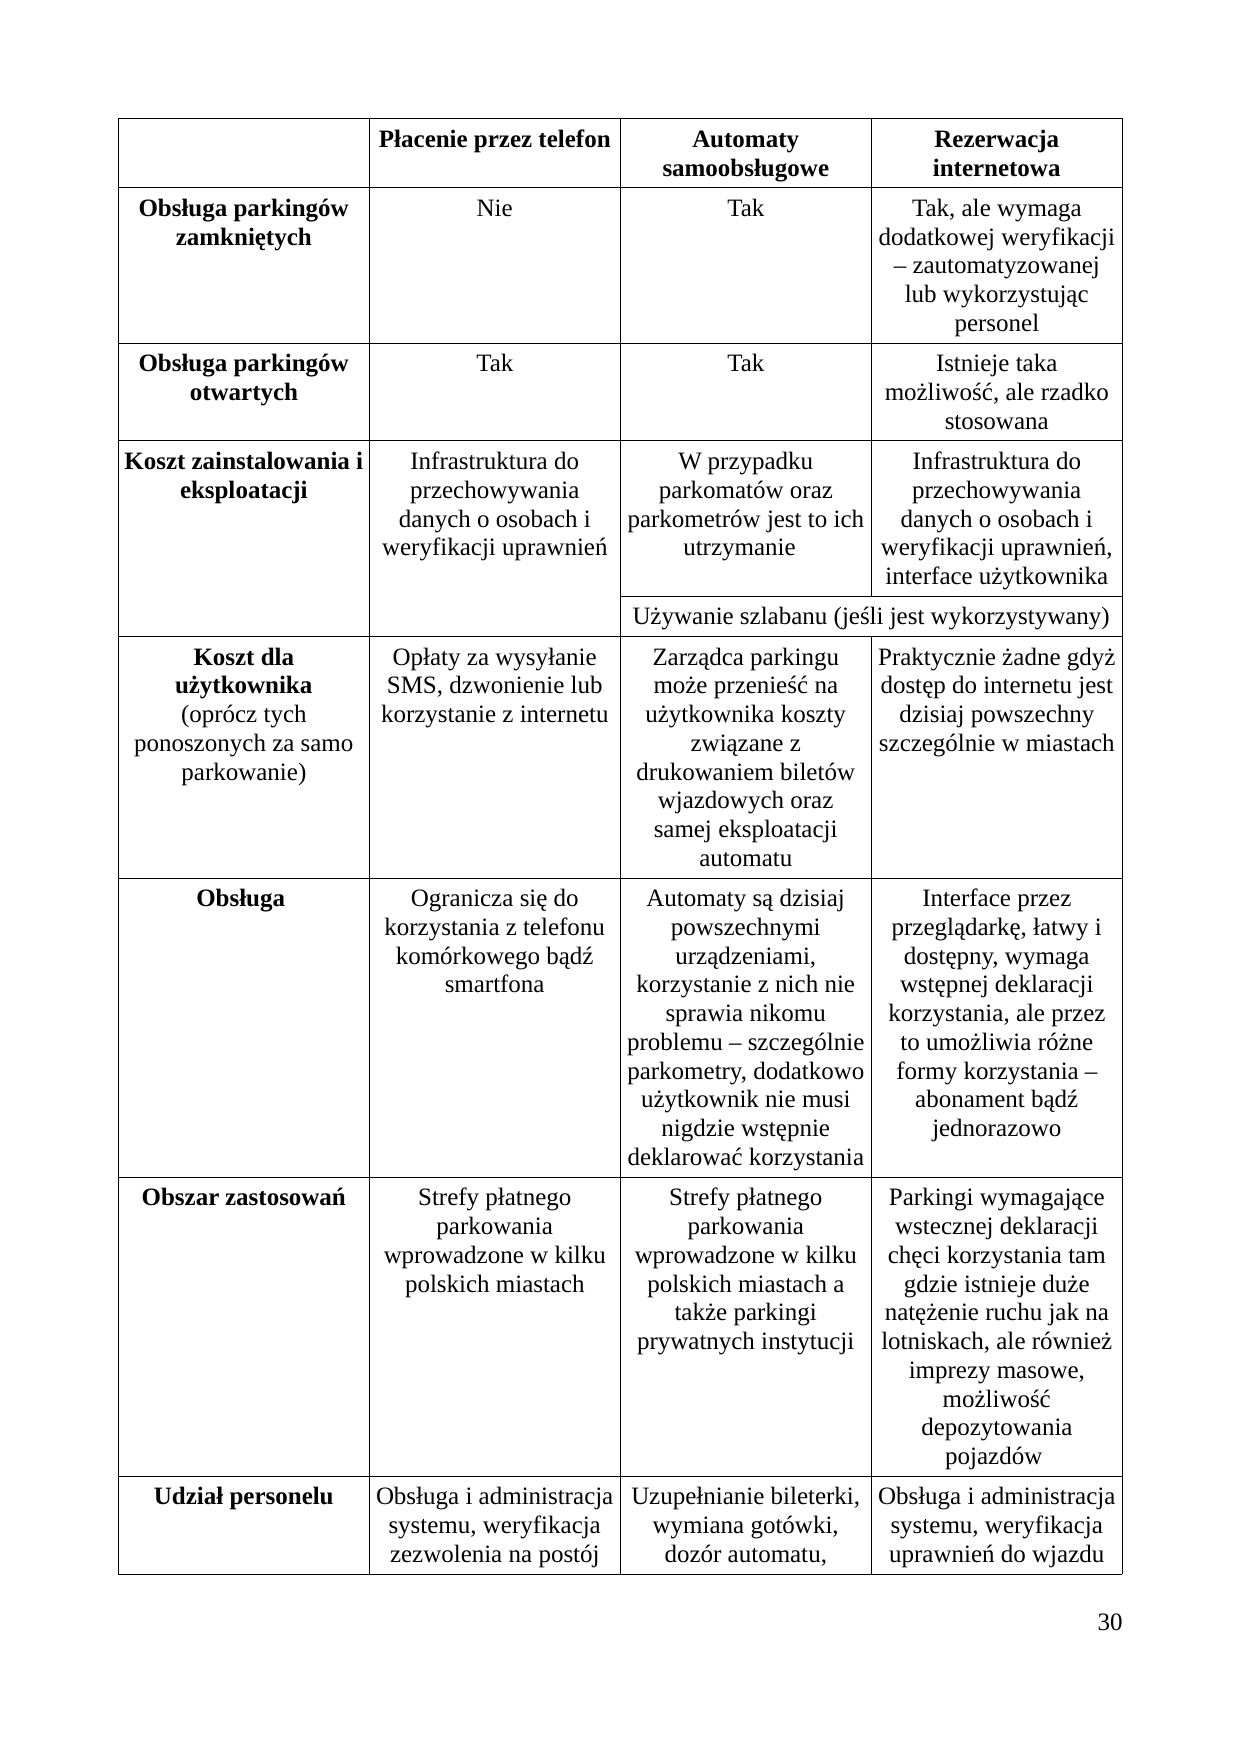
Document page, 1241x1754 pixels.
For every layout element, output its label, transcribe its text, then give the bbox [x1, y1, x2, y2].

table_cell Zarządca parkingu może przenieść na użytkownika koszty związane z drukowaniem biletów wjazdowych oraz samej eksploatacji automatu [621, 637, 871, 877]
table_cell Nie [370, 188, 620, 342]
table_cell Używanie szlabanu (jeśli jest wykorzystywany) [621, 597, 1122, 636]
table_cell Praktycznie żadne gdyż dostęp do internetu jest dzisiaj powszechny szczególnie w miastach [872, 637, 1122, 877]
table_cell Strefy płatnego parkowania wprowadzone w kilku polskich miastach [370, 1178, 620, 1476]
table_cell Obsługa i administracja systemu, weryfikacja uprawnień do wjazdu [872, 1477, 1122, 1573]
table_cell Infrastruktura do przechowywania danych o osobach i weryfikacji uprawnień, interface użytkownika [872, 441, 1122, 596]
table_cell Tak, ale wymaga dodatkowej weryfikacji – zautomatyzowanej lub wykorzystując personel [872, 188, 1122, 342]
table_cell Obszar zastosowań [119, 1178, 369, 1476]
table_cell Tak [621, 344, 871, 440]
table_header Rezerwacja internetowa [872, 119, 1122, 187]
table_header Płacenie przez telefon [370, 119, 620, 187]
table_header Automaty samoobsługowe [621, 119, 871, 187]
table_cell Koszt zainstalowania i eksploatacji [119, 441, 369, 636]
table_cell Ogranicza się do korzystania z telefonu komórkowego bądź smartfona [370, 879, 620, 1177]
table_cell Tak [621, 188, 871, 342]
table_cell Interface przez przeglądarkę, łatwy i dostępny, wymaga wstępnej deklaracji korzystania, ale przez to umożliwia różne formy korzystania – abonament bądź jednorazowo [872, 879, 1122, 1177]
table_cell Obsługa [119, 879, 369, 1177]
table_cell Opłaty za wysyłanie SMS, dzwonienie lub korzystanie z internetu [370, 637, 620, 877]
table_cell Uzupełnianie bileterki, wymiana gotówki, dozór automatu, [621, 1477, 871, 1573]
table_header [119, 119, 369, 187]
table_cell Parkingi wymagające wstecznej deklaracji chęci korzystania tam gdzie istnieje duże natężenie ruchu jak na lotniskach, ale również imprezy masowe, możliwość depozytowania pojazdów [872, 1178, 1122, 1476]
table_cell Udział personelu [119, 1477, 369, 1573]
table_cell Tak [370, 344, 620, 440]
table_cell Obsługa parkingów zamkniętych [119, 188, 369, 342]
table_cell Strefy płatnego parkowania wprowadzone w kilku polskich miastach a także parkingi prywatnych instytucji [621, 1178, 871, 1476]
table_cell Istnieje taka możliwość, ale rzadko stosowana [872, 344, 1122, 440]
table_cell Obsługa parkingów otwartych [119, 344, 369, 440]
table_cell Koszt dla użytkownika (oprócz tych ponoszonych za samo parkowanie) [119, 637, 369, 877]
table_cell Automaty są dzisiaj powszechnymi urządzeniami, korzystanie z nich nie sprawia nikomu problemu – szczególnie parkometry, dodatkowo użytkownik nie musi nigdzie wstępnie deklarować korzystania [621, 879, 871, 1177]
table_cell Infrastruktura do przechowywania danych o osobach i weryfikacji uprawnień [370, 441, 620, 636]
table_cell Obsługa i administracja systemu, weryfikacja zezwolenia na postój [370, 1477, 620, 1573]
table_cell W przypadku parkomatów oraz parkometrów jest to ich utrzymanie [621, 441, 871, 596]
